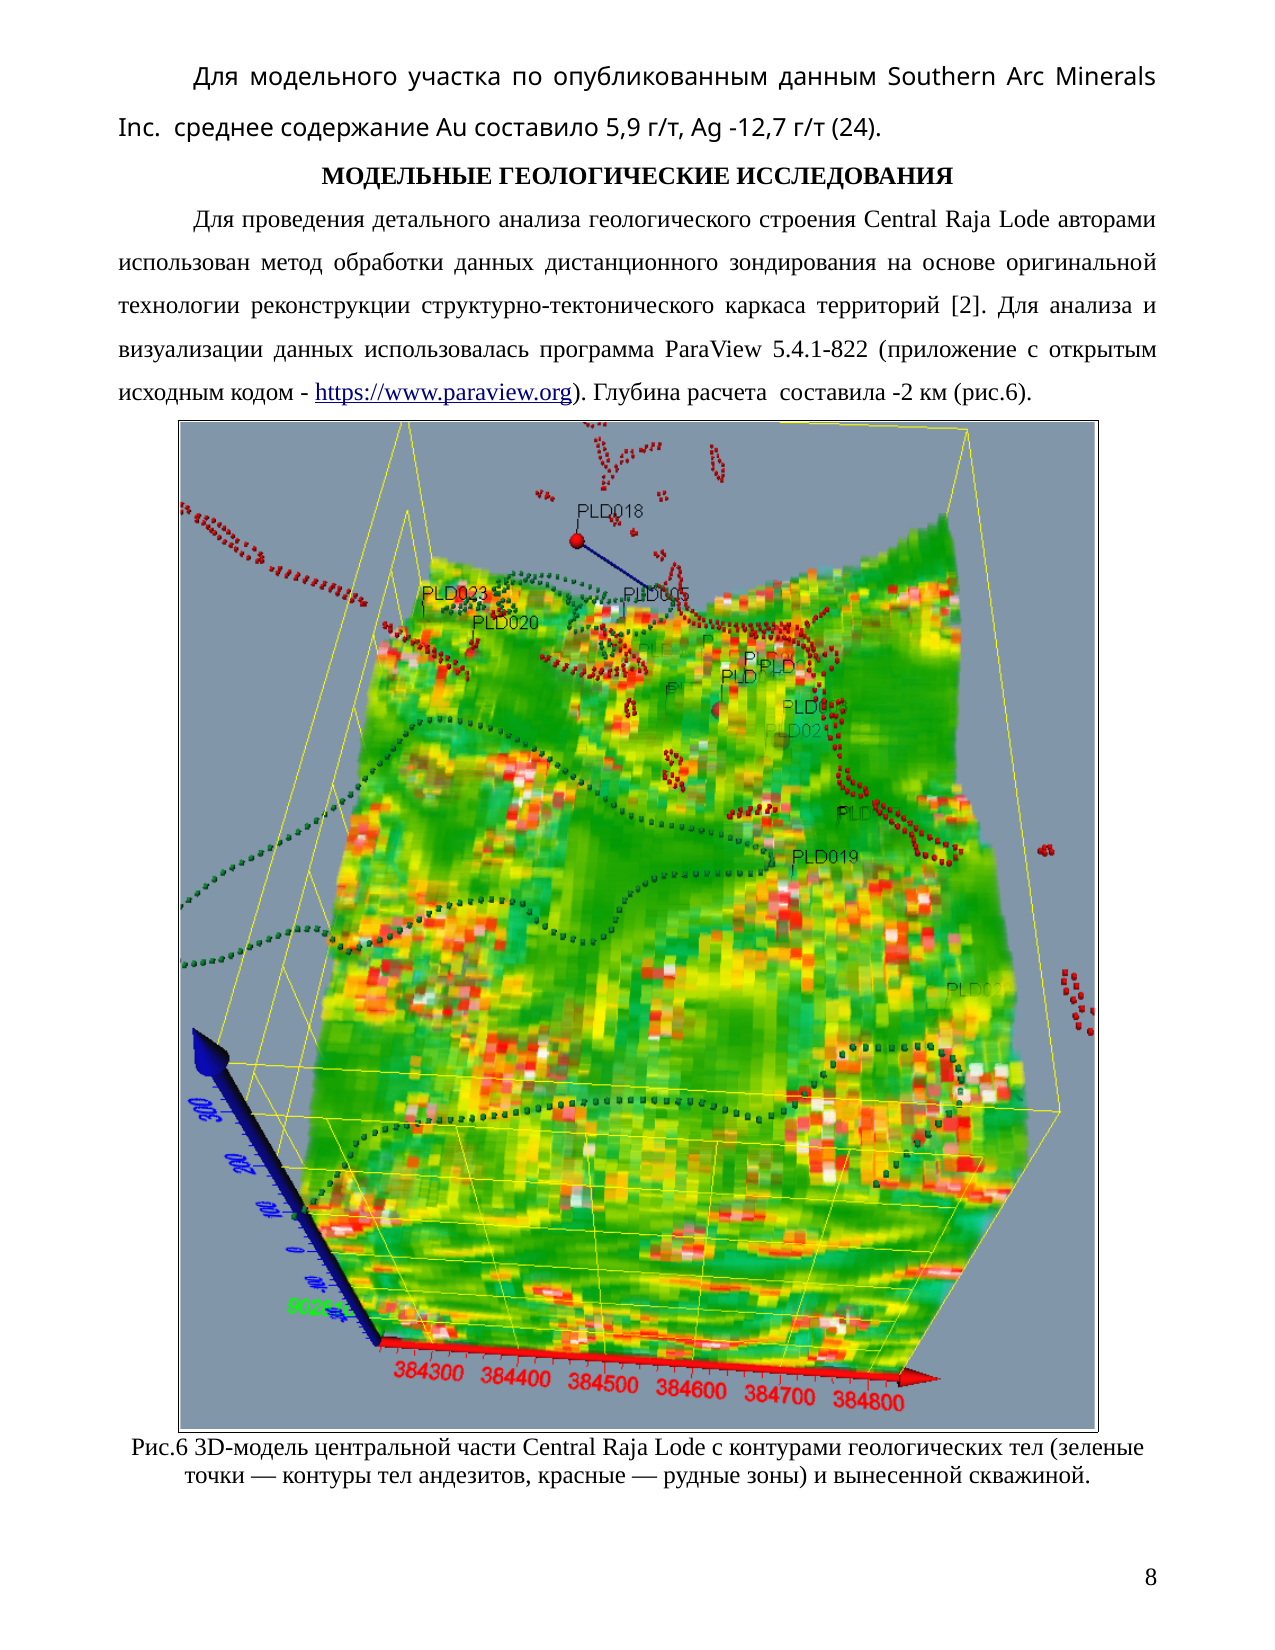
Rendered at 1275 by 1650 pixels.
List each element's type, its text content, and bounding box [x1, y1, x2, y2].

text Рис.6 3D-модель центральной части Central Raja Lode с контурами геологических тел (зеленые точки — контуры тел андезитов, красные — рудные зоны) и вынесенной скважиной. [118, 420, 1157, 1489]
text Для модельного участка по опубликованным данным Southern Arc Minerals Inc. среднее содержание Au составило 5,9 г/т, Ag -12,7 г/т (24). [118, 59, 1157, 144]
picture [180, 422, 1095, 1429]
text МОДЕЛЬНЫЕ ГЕОЛОГИЧЕСКИЕ ИССЛЕДОВАНИЯ [118, 161, 1157, 190]
text Для проведения детального анализа геологического строения Central Raja Lode авторами использован метод обработки данных дистанционного зондирования на основе оригинальной технологии реконструкции структурно-тектонического каркаса территорий [2]. Для анализа и визуализации данных использовалась программа ParaView 5.4.1-822 (приложение с открытым исходным кодом - https://www.paraview.org). Глубина расчета составила -2 км (рис.6). [118, 204, 1157, 406]
